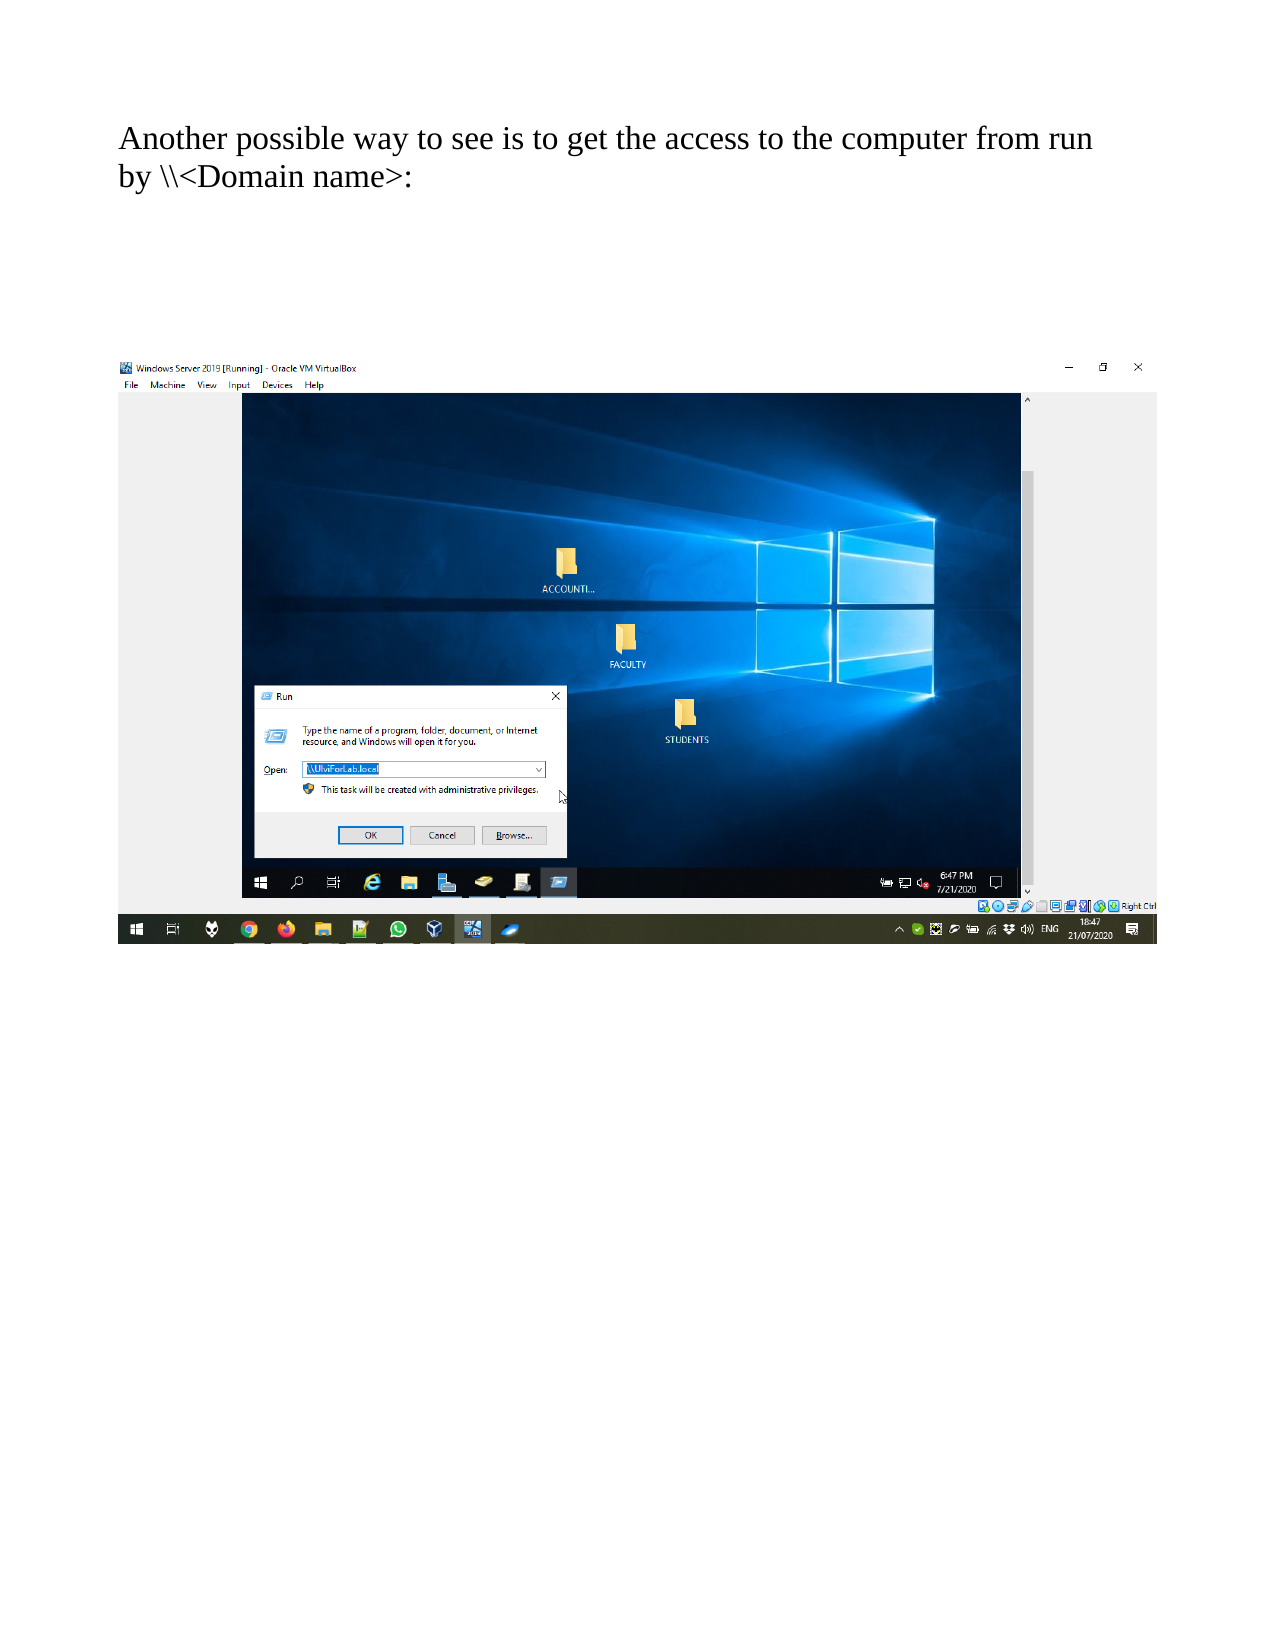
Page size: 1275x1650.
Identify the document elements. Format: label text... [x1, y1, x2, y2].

picture [118, 360, 1157, 944]
text Another possible way to see is to get the access to the computer from run by \\<Domain name>: [118, 118, 1157, 195]
